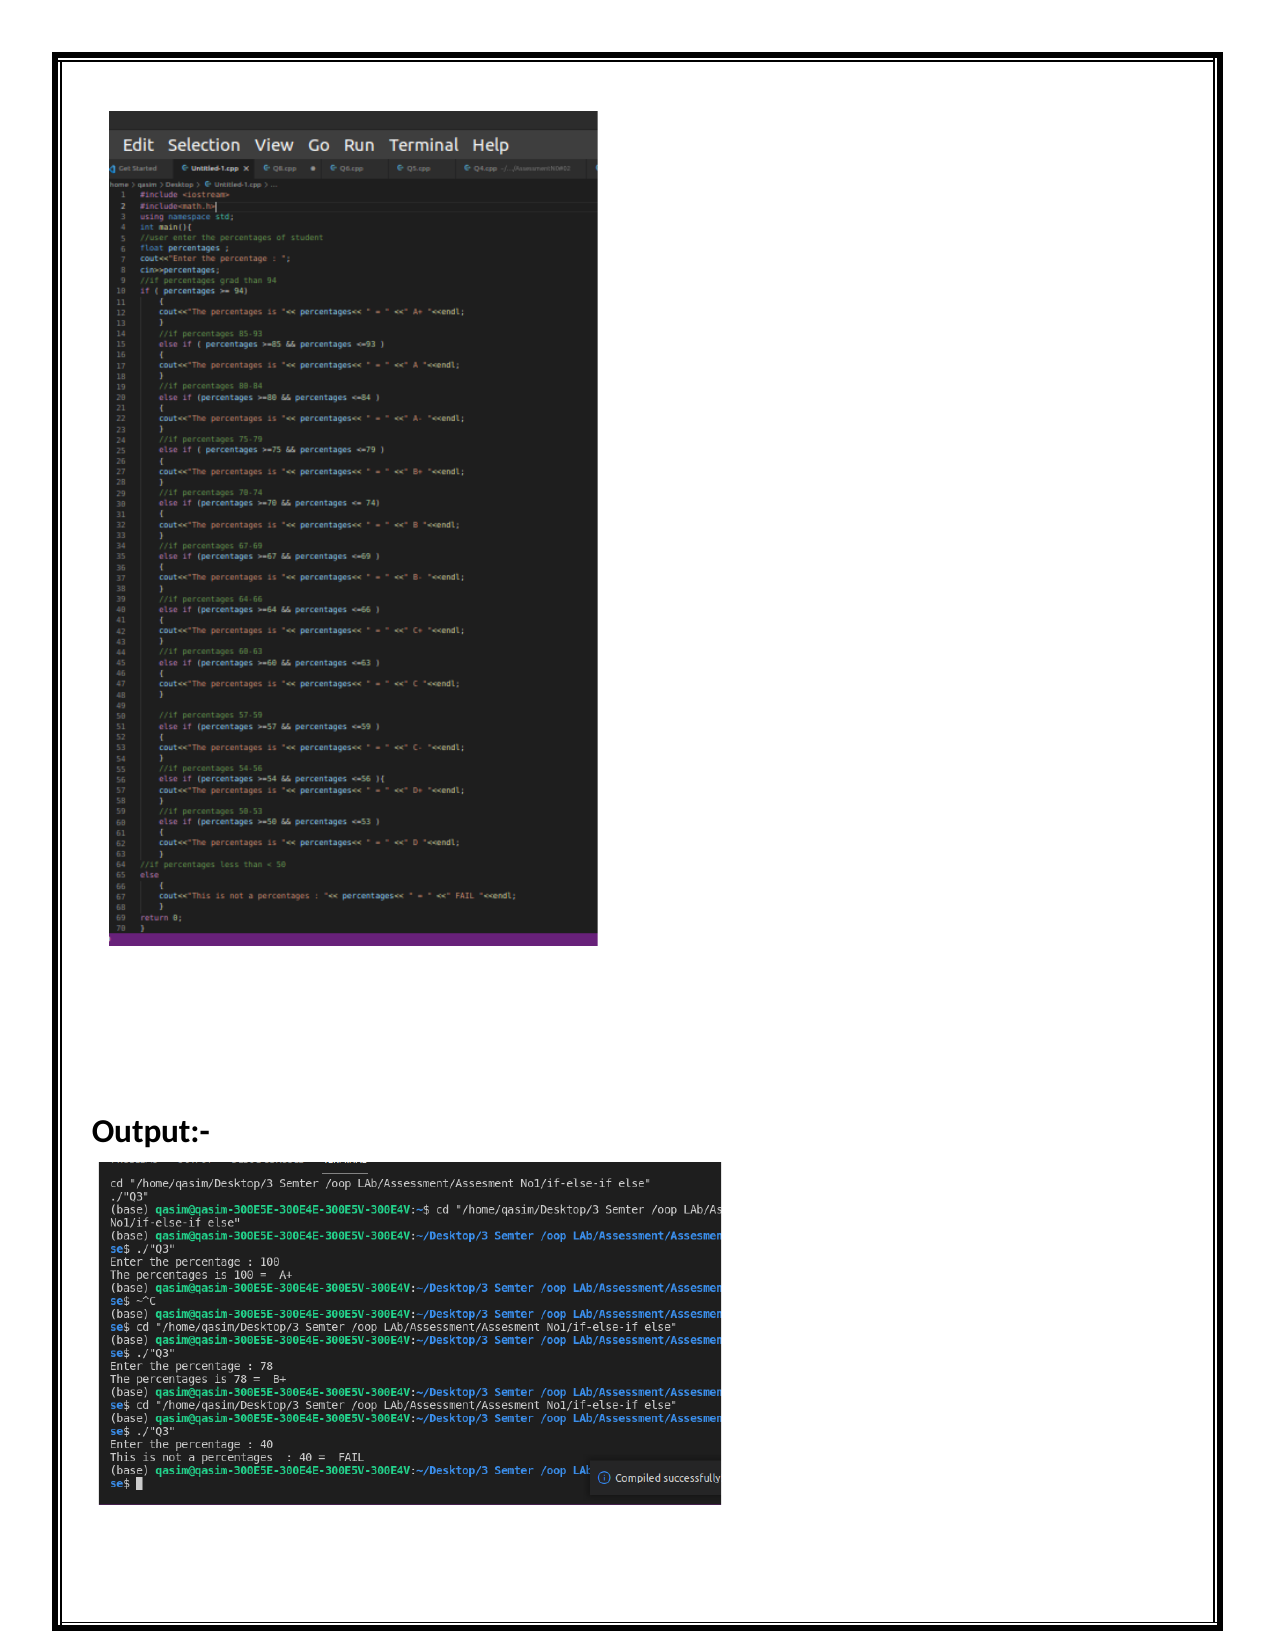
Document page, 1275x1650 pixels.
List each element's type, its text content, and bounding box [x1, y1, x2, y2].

picture [98, 1162, 722, 1505]
text Output:- [92, 1110, 1065, 1151]
picture [109, 111, 232, 946]
